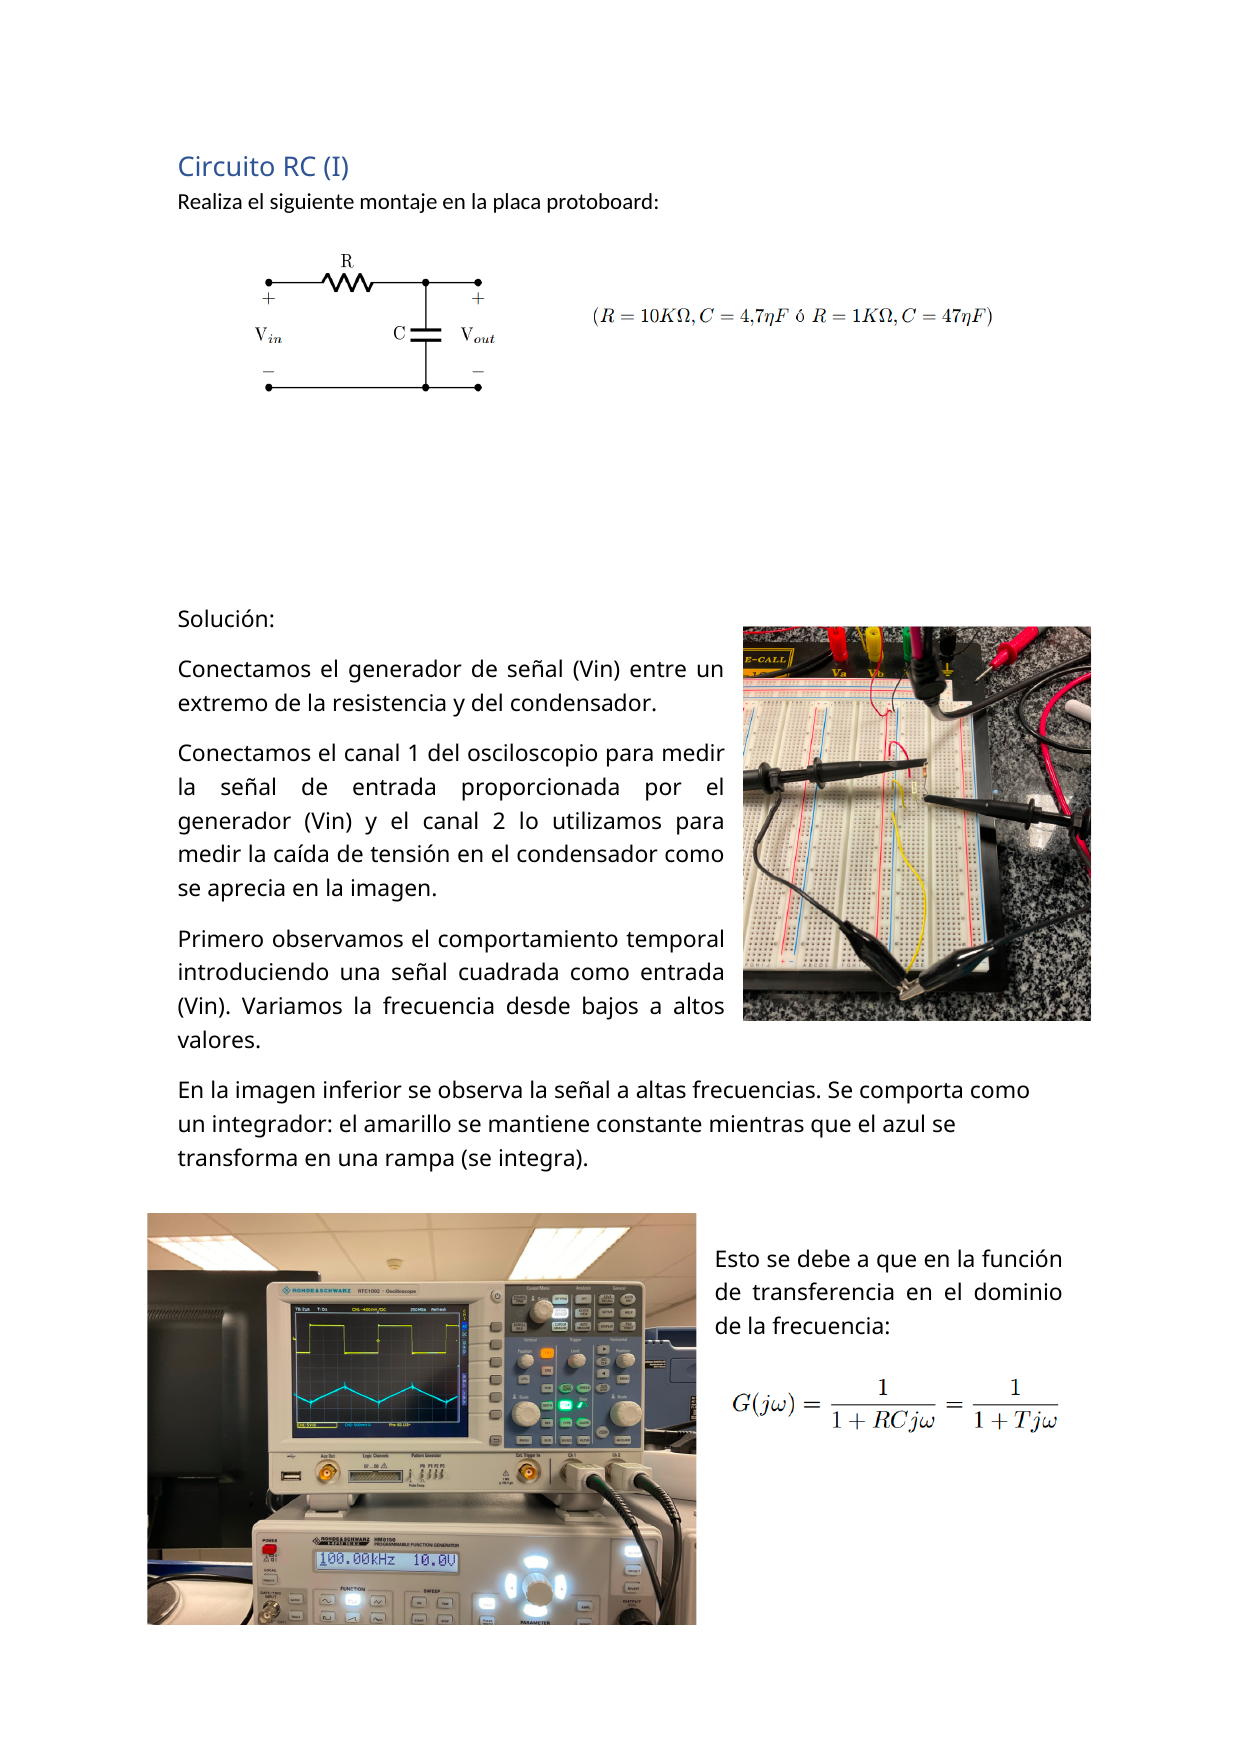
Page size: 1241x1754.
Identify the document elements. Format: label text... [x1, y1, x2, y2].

text Realiza el siguiente montaje en la placa protoboard: [177, 187, 1063, 215]
text Conectamos el generador de señal (Vin) entre un extremo de la resistencia y del condensador. [177, 653, 743, 718]
text En la imagen inferior se observa la señal a altas frecuencias. Se comporta como un integrador: el amarillo se mantiene constante mientras que el azul se transforma en una rampa (se integra). [177, 1074, 1063, 1173]
picture [715, 1364, 1071, 1446]
picture [233, 240, 507, 406]
picture [147, 1212, 697, 1625]
text Solución: [177, 602, 1063, 634]
picture [588, 297, 994, 335]
picture [743, 625, 1092, 1021]
subtitle Circuito RC (I) [177, 148, 1063, 184]
text Primero observamos el comportamiento temporal introduciendo una señal cuadrada como entrada (Vin). Variamos la frecuencia desde bajos a altos valores. [177, 922, 1063, 1055]
text Esto se debe a que en la función de transferencia en el dominio de la frecuencia: [697, 1242, 1063, 1341]
text Conectamos el canal 1 del osciloscopio para medir la señal de entrada proporcionada por el generador (Vin) y el canal 2 lo utilizamos para medir la caída de tensión en el condensador como se aprecia en la imagen. [177, 737, 743, 903]
